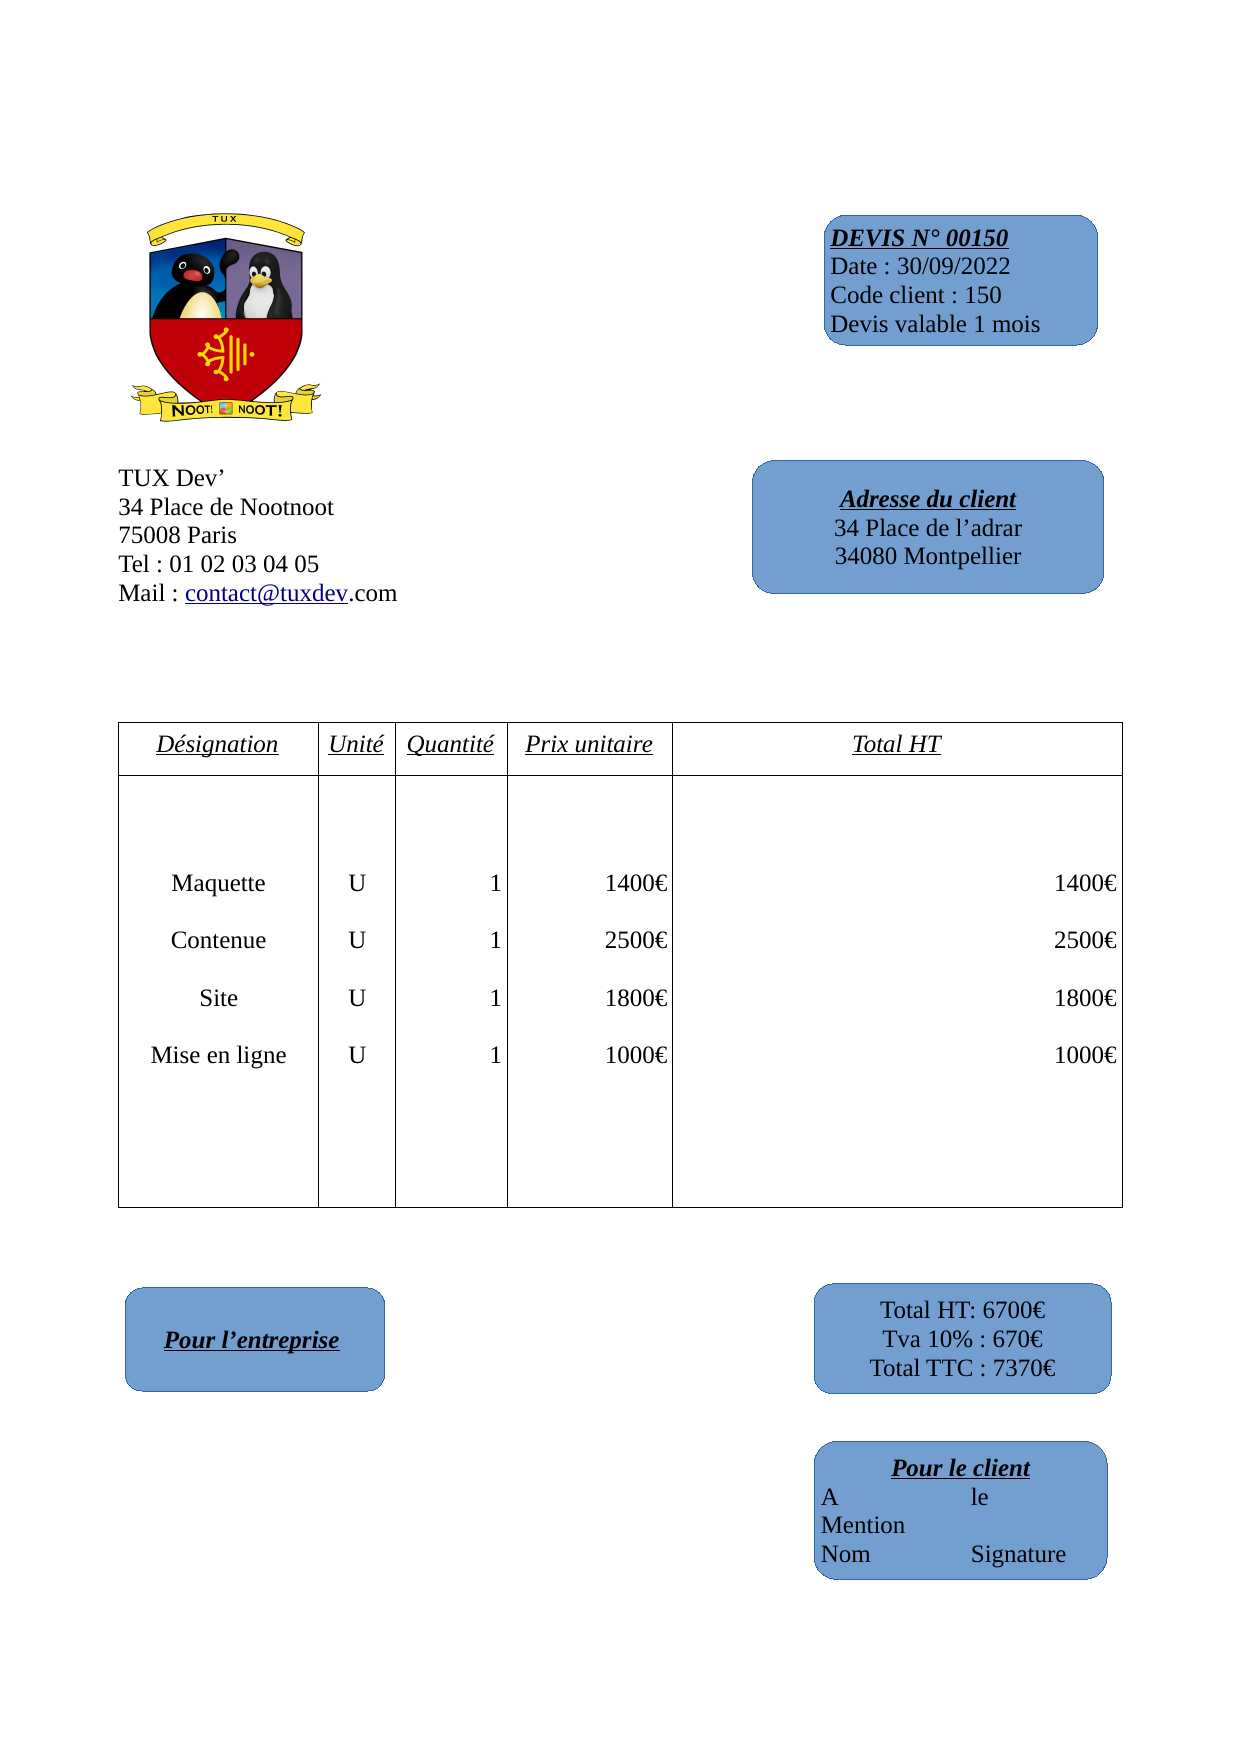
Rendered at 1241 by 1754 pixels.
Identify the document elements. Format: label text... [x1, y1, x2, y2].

table_cell Maquette Contenue Site Mise en ligne [119, 776, 318, 1207]
table_cell U U U U [319, 776, 395, 1207]
text Tel : 01 02 03 04 05 [118, 549, 753, 578]
table_header Quantité [396, 723, 507, 775]
picture [131, 213, 322, 422]
text 34 Place de Nootnoot [118, 492, 752, 521]
table_header Prix unitaire [508, 723, 672, 775]
text Mail : contact@tuxdev.com [118, 578, 1122, 607]
table_cell 1 1 1 1 [396, 776, 507, 1207]
text [1104, 492, 1122, 521]
table_header Unité [319, 723, 395, 775]
text 75008 Paris [118, 521, 752, 549]
text [1104, 521, 1122, 549]
text TUX Dev’ [118, 463, 762, 492]
table_cell 1400€ 2500€ 1800€ 1000€ [673, 776, 1122, 1207]
text [1104, 549, 1122, 578]
table_header Désignation [119, 723, 318, 775]
text [1094, 463, 1122, 492]
table_cell 1400€ 2500€ 1800€ 1000€ [508, 776, 672, 1207]
table_header Total HT [673, 723, 1122, 775]
